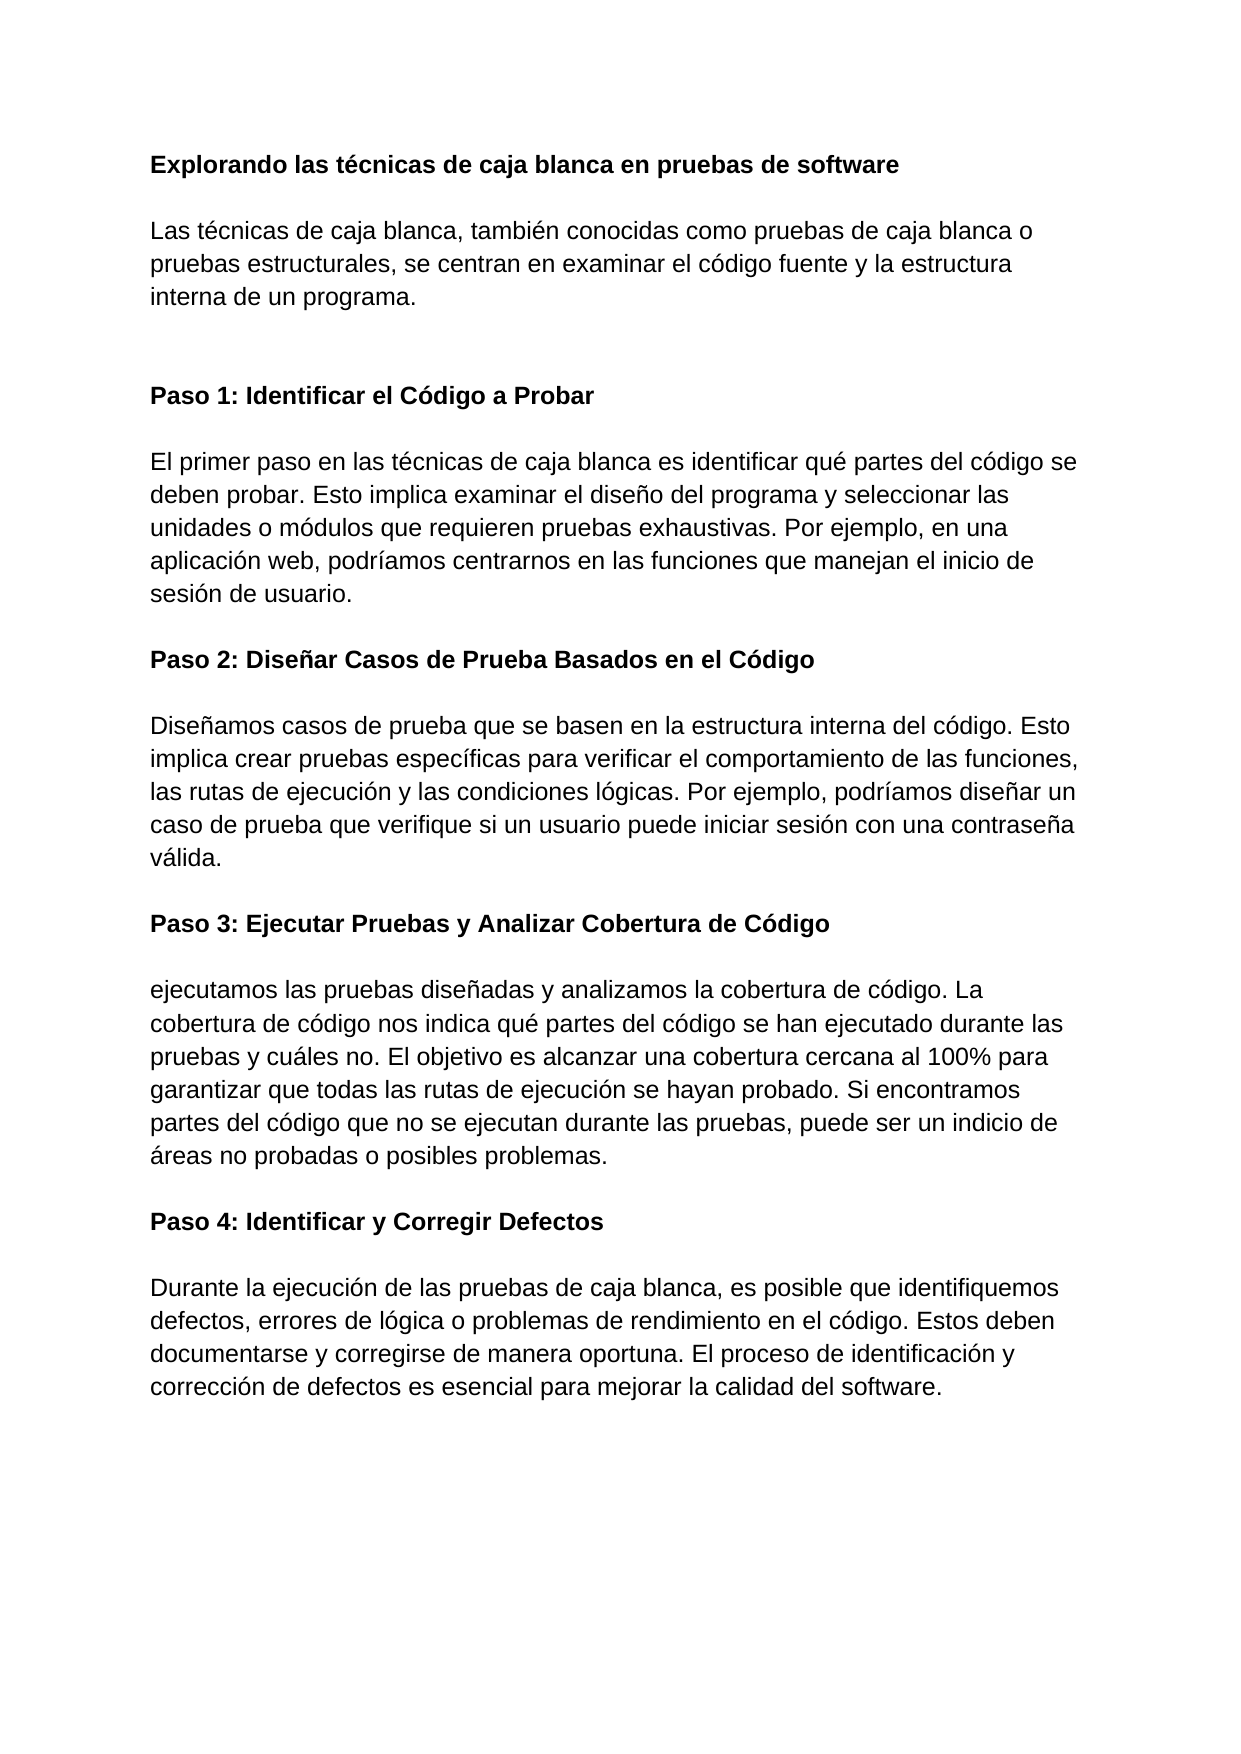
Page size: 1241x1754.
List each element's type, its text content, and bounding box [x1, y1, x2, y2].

text Paso 1: Identificar el Código a Probar [150, 381, 1090, 410]
text Paso 2: Diseñar Casos de Prueba Basados en el Código [150, 645, 1090, 674]
text Paso 4: Identificar y Corregir Defectos [150, 1207, 1090, 1235]
text Durante la ejecución de las pruebas de caja blanca, es posible que identifiquemos defectos, errores de lógica o problemas de rendimiento en el código. Estos deben documentarse y corregirse de manera oportuna. El proceso de identificación y corrección de defectos es esencial para mejorar la calidad del software. [150, 1273, 1090, 1401]
text Las técnicas de caja blanca, también conocidas como pruebas de caja blanca o pruebas estructurales, se centran en examinar el código fuente y la estructura interna de un programa. [150, 216, 1090, 311]
text Diseñamos casos de prueba que se basen en la estructura interna del código. Esto implica crear pruebas específicas para verificar el comportamiento de las funciones, las rutas de ejecución y las condiciones lógicas. Por ejemplo, podríamos diseñar un caso de prueba que verifique si un usuario puede iniciar sesión con una contraseña válida. [150, 711, 1090, 872]
text ejecutamos las pruebas diseñadas y analizamos la cobertura de código. La cobertura de código nos indica qué partes del código se han ejecutado durante las pruebas y cuáles no. El objetivo es alcanzar una cobertura cercana al 100% para garantizar que todas las rutas de ejecución se hayan probado. Si encontramos partes del código que no se ejecutan durante las pruebas, puede ser un indicio de áreas no probadas o posibles problemas. [150, 976, 1090, 1169]
text El primer paso en las técnicas de caja blanca es identificar qué partes del código se deben probar. Esto implica examinar el diseño del programa y seleccionar las unidades o módulos que requieren pruebas exhaustivas. Por ejemplo, en una aplicación web, podríamos centrarnos en las funciones que manejan el inicio de sesión de usuario. [150, 447, 1090, 608]
text Explorando las técnicas de caja blanca en pruebas de software [150, 150, 1090, 179]
text Paso 3: Ejecutar Pruebas y Analizar Cobertura de Código [150, 909, 1090, 938]
